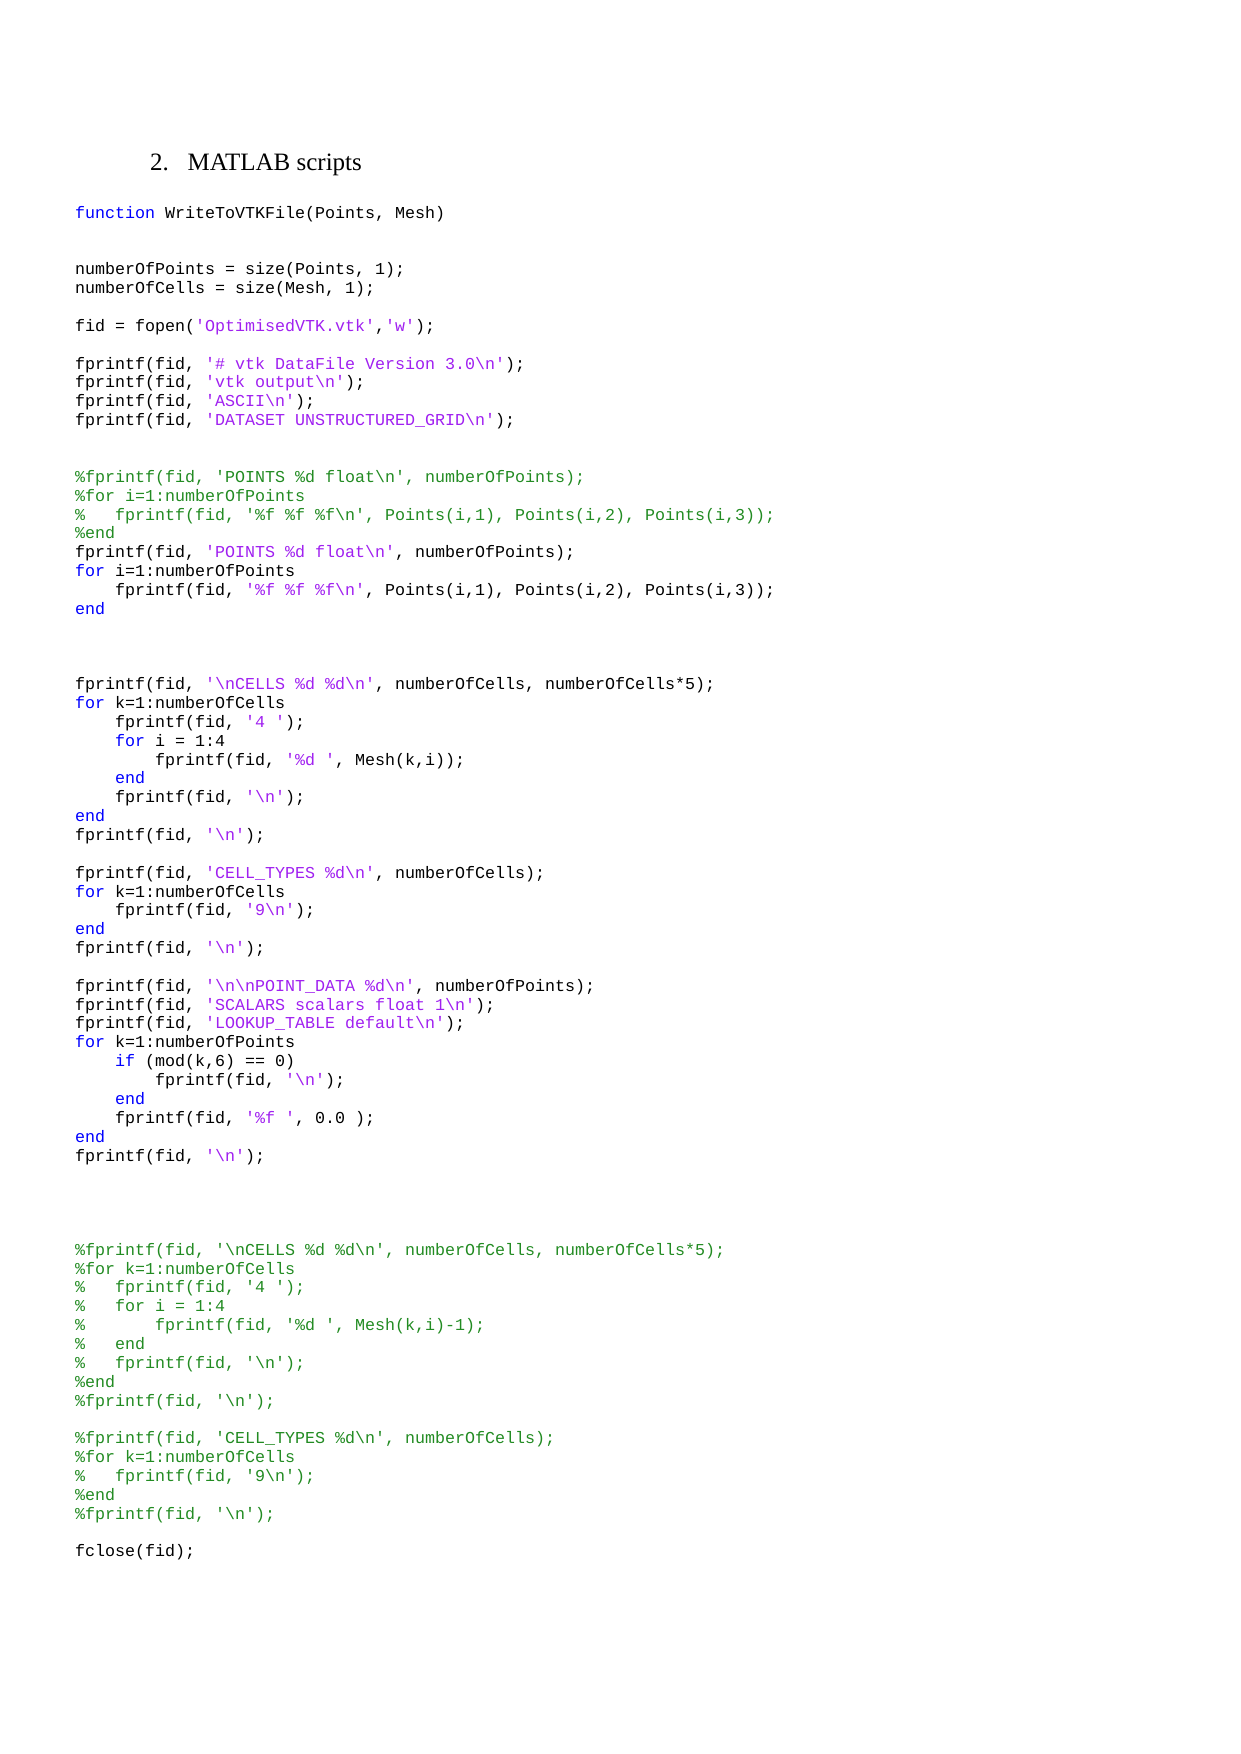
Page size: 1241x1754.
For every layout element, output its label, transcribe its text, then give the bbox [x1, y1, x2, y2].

list MATLAB scripts [150, 147, 1165, 176]
text fprintf(fid, '\n'); [75, 789, 1165, 808]
text % end [75, 1336, 1165, 1354]
text %for k=1:numberOfCells [75, 1260, 1165, 1279]
text %fprintf(fid, '\n'); [75, 1392, 1165, 1411]
text %fprintf(fid, 'CELL_TYPES %d\n', numberOfCells); [75, 1430, 1165, 1449]
text fprintf(fid, '%f ', 0.0 ); [75, 1109, 1165, 1128]
text fprintf(fid, 'CELL_TYPES %d\n', numberOfCells); [75, 864, 1165, 883]
text %for k=1:numberOfCells [75, 1449, 1165, 1468]
text fprintf(fid, 'POINTS %d float\n', numberOfPoints); [75, 544, 1165, 563]
text %end [75, 1486, 1165, 1505]
text fprintf(fid, '\n'); [75, 1147, 1165, 1166]
text fprintf(fid, 'LOOKUP_TABLE default\n'); [75, 1015, 1165, 1034]
text %fprintf(fid, 'POINTS %d float\n', numberOfPoints); [75, 468, 1165, 487]
text fprintf(fid, 'ASCII\n'); [75, 393, 1165, 412]
text %end [75, 525, 1165, 544]
text fprintf(fid, '\n'); [75, 940, 1165, 958]
text % for i = 1:4 [75, 1298, 1165, 1317]
text fprintf(fid, '# vtk DataFile Version 3.0\n'); [75, 355, 1165, 374]
text end [75, 770, 1165, 789]
text end [75, 921, 1165, 940]
text fprintf(fid, '\n\nPOINT_DATA %d\n', numberOfPoints); [75, 977, 1165, 996]
text for k=1:numberOfCells [75, 883, 1165, 902]
text numberOfCells = size(Mesh, 1); [75, 280, 1165, 299]
text end [75, 808, 1165, 827]
text fid = fopen('OptimisedVTK.vtk','w'); [75, 317, 1165, 336]
text fprintf(fid, 'vtk output\n'); [75, 374, 1165, 393]
text fprintf(fid, '%d ', Mesh(k,i)); [75, 751, 1165, 770]
text fclose(fid); [75, 1543, 1165, 1562]
text fprintf(fid, 'SCALARS scalars float 1\n'); [75, 996, 1165, 1015]
text fprintf(fid, '%f %f %f\n', Points(i,1), Points(i,2), Points(i,3)); [75, 581, 1165, 600]
text numberOfPoints = size(Points, 1); [75, 261, 1165, 280]
text for k=1:numberOfPoints [75, 1034, 1165, 1053]
text %fprintf(fid, '\nCELLS %d %d\n', numberOfCells, numberOfCells*5); [75, 1241, 1165, 1260]
text fprintf(fid, 'DATASET UNSTRUCTURED_GRID\n'); [75, 412, 1165, 431]
text % fprintf(fid, '9\n'); [75, 1468, 1165, 1486]
text end [75, 600, 1165, 619]
text for k=1:numberOfCells [75, 694, 1165, 713]
text % fprintf(fid, '\n'); [75, 1354, 1165, 1373]
text % fprintf(fid, '4 '); [75, 1279, 1165, 1298]
text %end [75, 1373, 1165, 1392]
text function WriteToVTKFile(Points, Mesh) [75, 204, 1165, 223]
text fprintf(fid, '\n'); [75, 827, 1165, 845]
text for i=1:numberOfPoints [75, 563, 1165, 581]
text %for i=1:numberOfPoints [75, 487, 1165, 506]
text fprintf(fid, '\nCELLS %d %d\n', numberOfCells, numberOfCells*5); [75, 676, 1165, 694]
text fprintf(fid, '9\n'); [75, 902, 1165, 921]
text end [75, 1128, 1165, 1147]
text if (mod(k,6) == 0) [75, 1053, 1165, 1072]
text fprintf(fid, '4 '); [75, 713, 1165, 732]
text for i = 1:4 [75, 732, 1165, 751]
text fprintf(fid, '\n'); [75, 1072, 1165, 1091]
text % fprintf(fid, '%d ', Mesh(k,i)-1); [75, 1317, 1165, 1336]
text %fprintf(fid, '\n'); [75, 1505, 1165, 1524]
text end [75, 1091, 1165, 1109]
text % fprintf(fid, '%f %f %f\n', Points(i,1), Points(i,2), Points(i,3)); [75, 506, 1165, 525]
